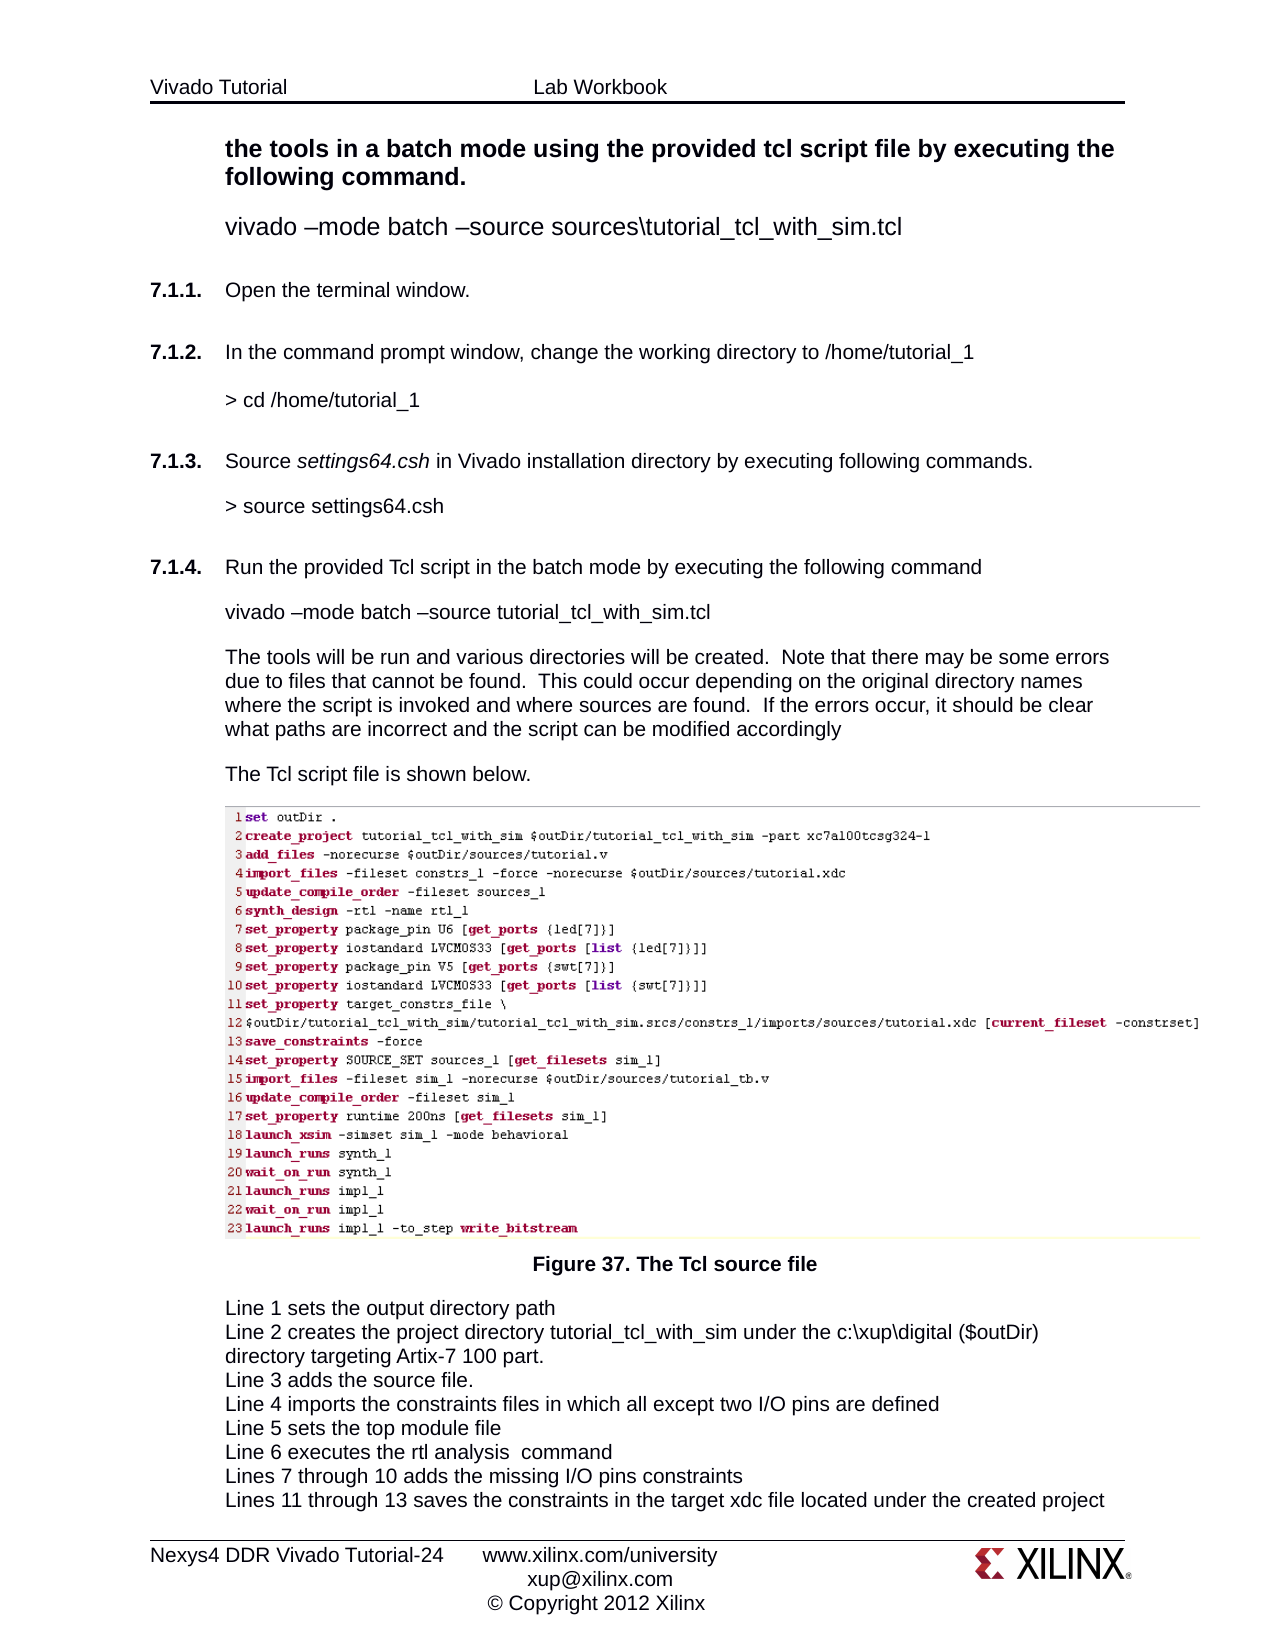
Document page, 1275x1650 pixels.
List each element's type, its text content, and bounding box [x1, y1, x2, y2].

list In the command prompt window, change the working directory to /home/tutorial_1 > cd /home/tutorial_1 [150, 339, 1125, 411]
text vivado –mode batch –source sources\tutorial_tcl_with_sim.tcl [225, 212, 1125, 241]
text vivado –mode batch –source tutorial_tcl_with_sim.tcl [225, 600, 1125, 624]
text > source settings64.csh [225, 494, 1125, 518]
text The tools will be run and various directories will be created. Note that there may be some errors due to files that cannot be found. This could occur depending on the original directory names where the script is invoked and where sources are found. If the errors occur, it should be clear what paths are incorrect and the script can be modified accordingly [225, 645, 1125, 741]
list Run the provided Tcl script in the batch mode by executing the following command [150, 555, 1125, 579]
text Line 1 sets the output directory path Line 2 creates the project directory tutorial_tcl_with_sim under the c:\xup\digital ($outDir) directory targeting Artix-7 100 part. Line 3 adds the source file. Line 4 imports the constraints files in which all except two I/O pins are defined Line 5 sets the top module file Line 6 executes the rtl analysis command Lines 7 through 10 adds the missing I/O pins constraints Lines 11 through 13 saves the constraints in the target xdc file located under the created project [225, 1296, 1125, 1512]
list Open the terminal window. [150, 278, 1125, 302]
text The Tcl script file is shown below. [225, 761, 1125, 785]
list Source settings64.csh in Vivado installation directory by executing following commands. [150, 449, 1125, 473]
picture [975, 1548, 1132, 1579]
picture [225, 806, 1200, 1239]
list the tools in a batch mode using the provided tcl script file by executing the following command. [150, 133, 1125, 191]
text Figure 37. The Tcl source file [225, 1251, 1125, 1275]
